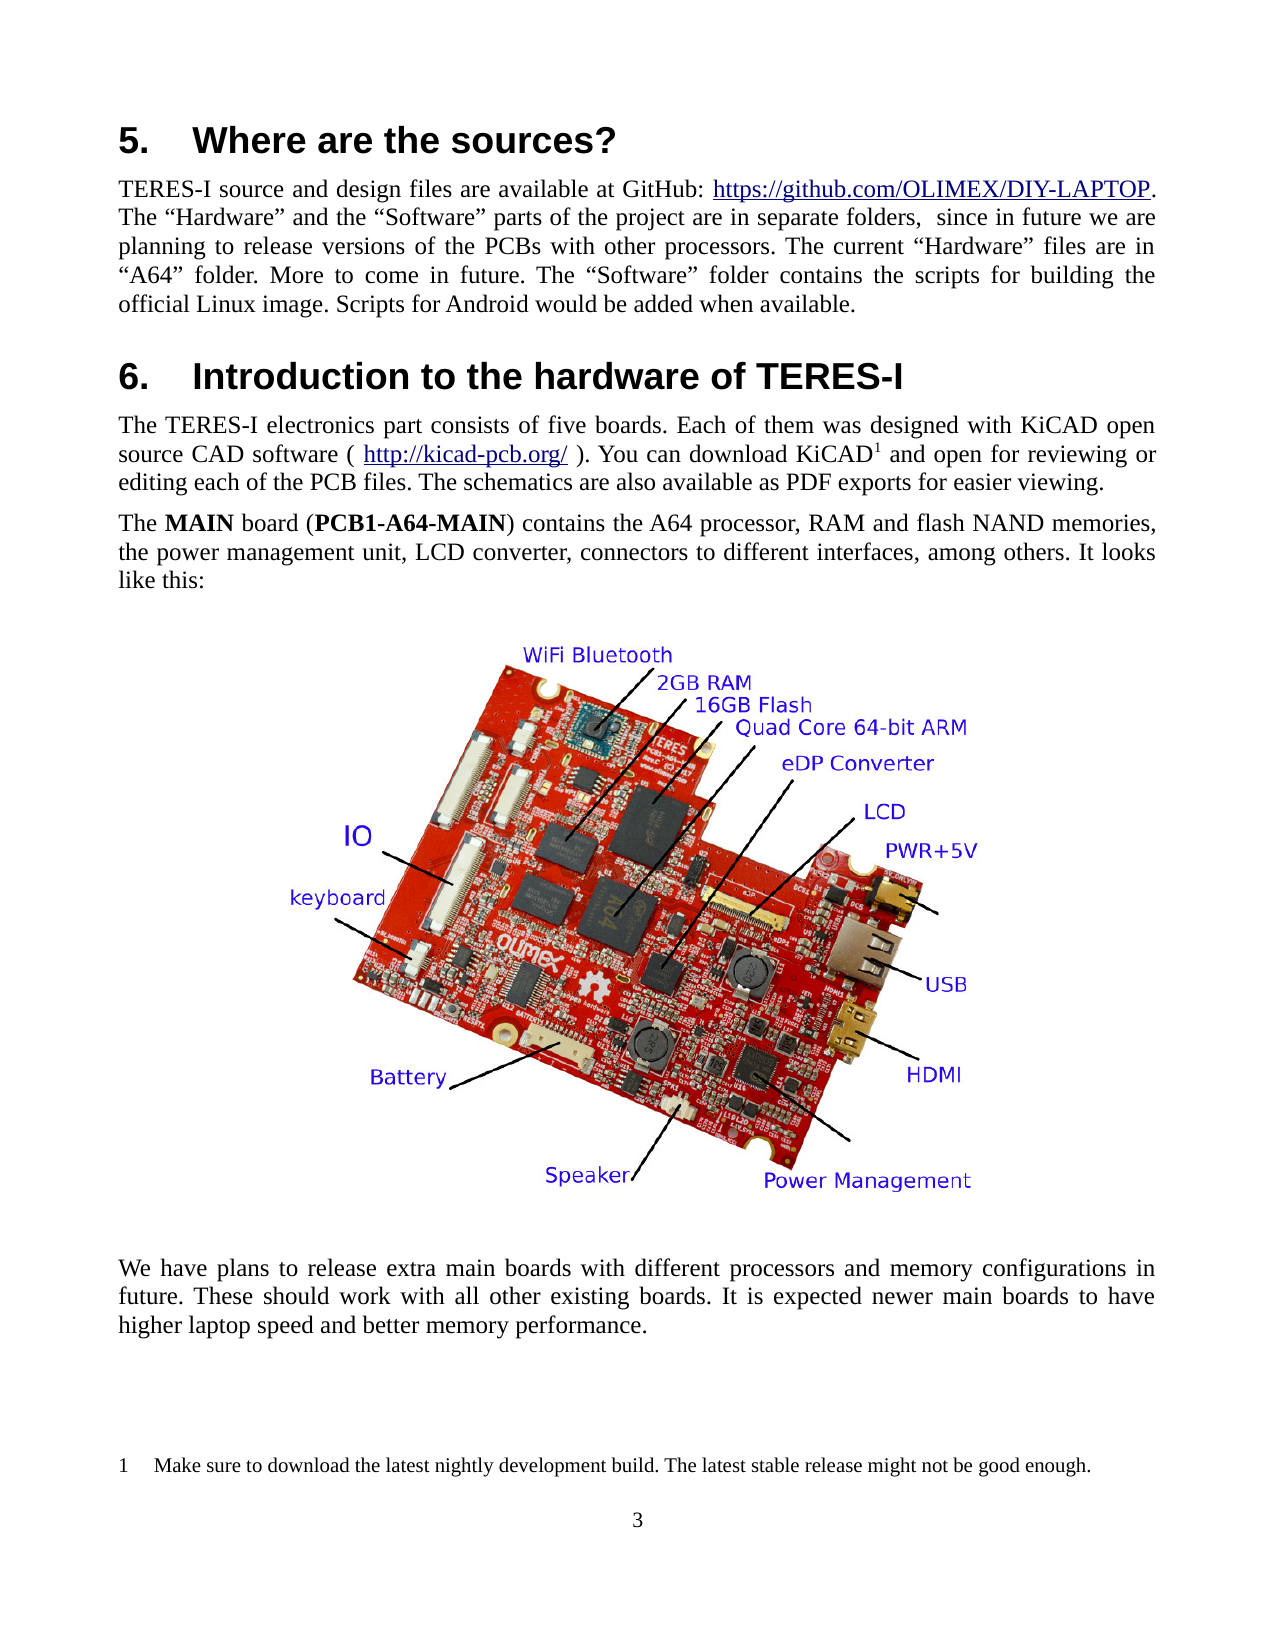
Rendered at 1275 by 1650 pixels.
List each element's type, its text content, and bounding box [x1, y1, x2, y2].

text We have plans to release extra main boards with different processors and memory configurations in future. These should work with all other existing boards. It is expected newer main boards to have higher laptop speed and better memory performance. [118, 606, 1157, 1339]
text TERES-I source and design files are available at GitHub: https://github.com/OLIMEX/DIY-LAPTOP. The “Hardware” and the “Software” parts of the project are in separate folders, since in future we are planning to release versions of the PCBs with other processors. The current “Hardware” files are in “A64” folder. More to come in future. The “Software” folder contains the scripts for building the official Linux image. Scripts for Android would be added when available. [118, 174, 1157, 317]
subtitle Introduction to the hardware of TERES-I [118, 354, 1157, 397]
text Make sure to download the latest nightly development build. The latest stable release might not be good enough. [118, 1453, 1157, 1477]
picture [289, 624, 986, 1234]
text The MAIN board (PCB1-A64-MAIN) contains the A64 processor, RAM and flash NAND memories, the power management unit, LCD converter, connectors to different interfaces, among others. It looks like this: [118, 508, 1157, 594]
subtitle Where are the sources? [118, 118, 1157, 161]
text The TERES-I electronics part consists of five boards. Each of them was designed with KiCAD open source CAD software ( http://kicad-pcb.org/ ). You can download KiCAD and open for reviewing or editing each of the PCB files. The schematics are also available as PDF exports for easier viewing. [118, 410, 1157, 496]
